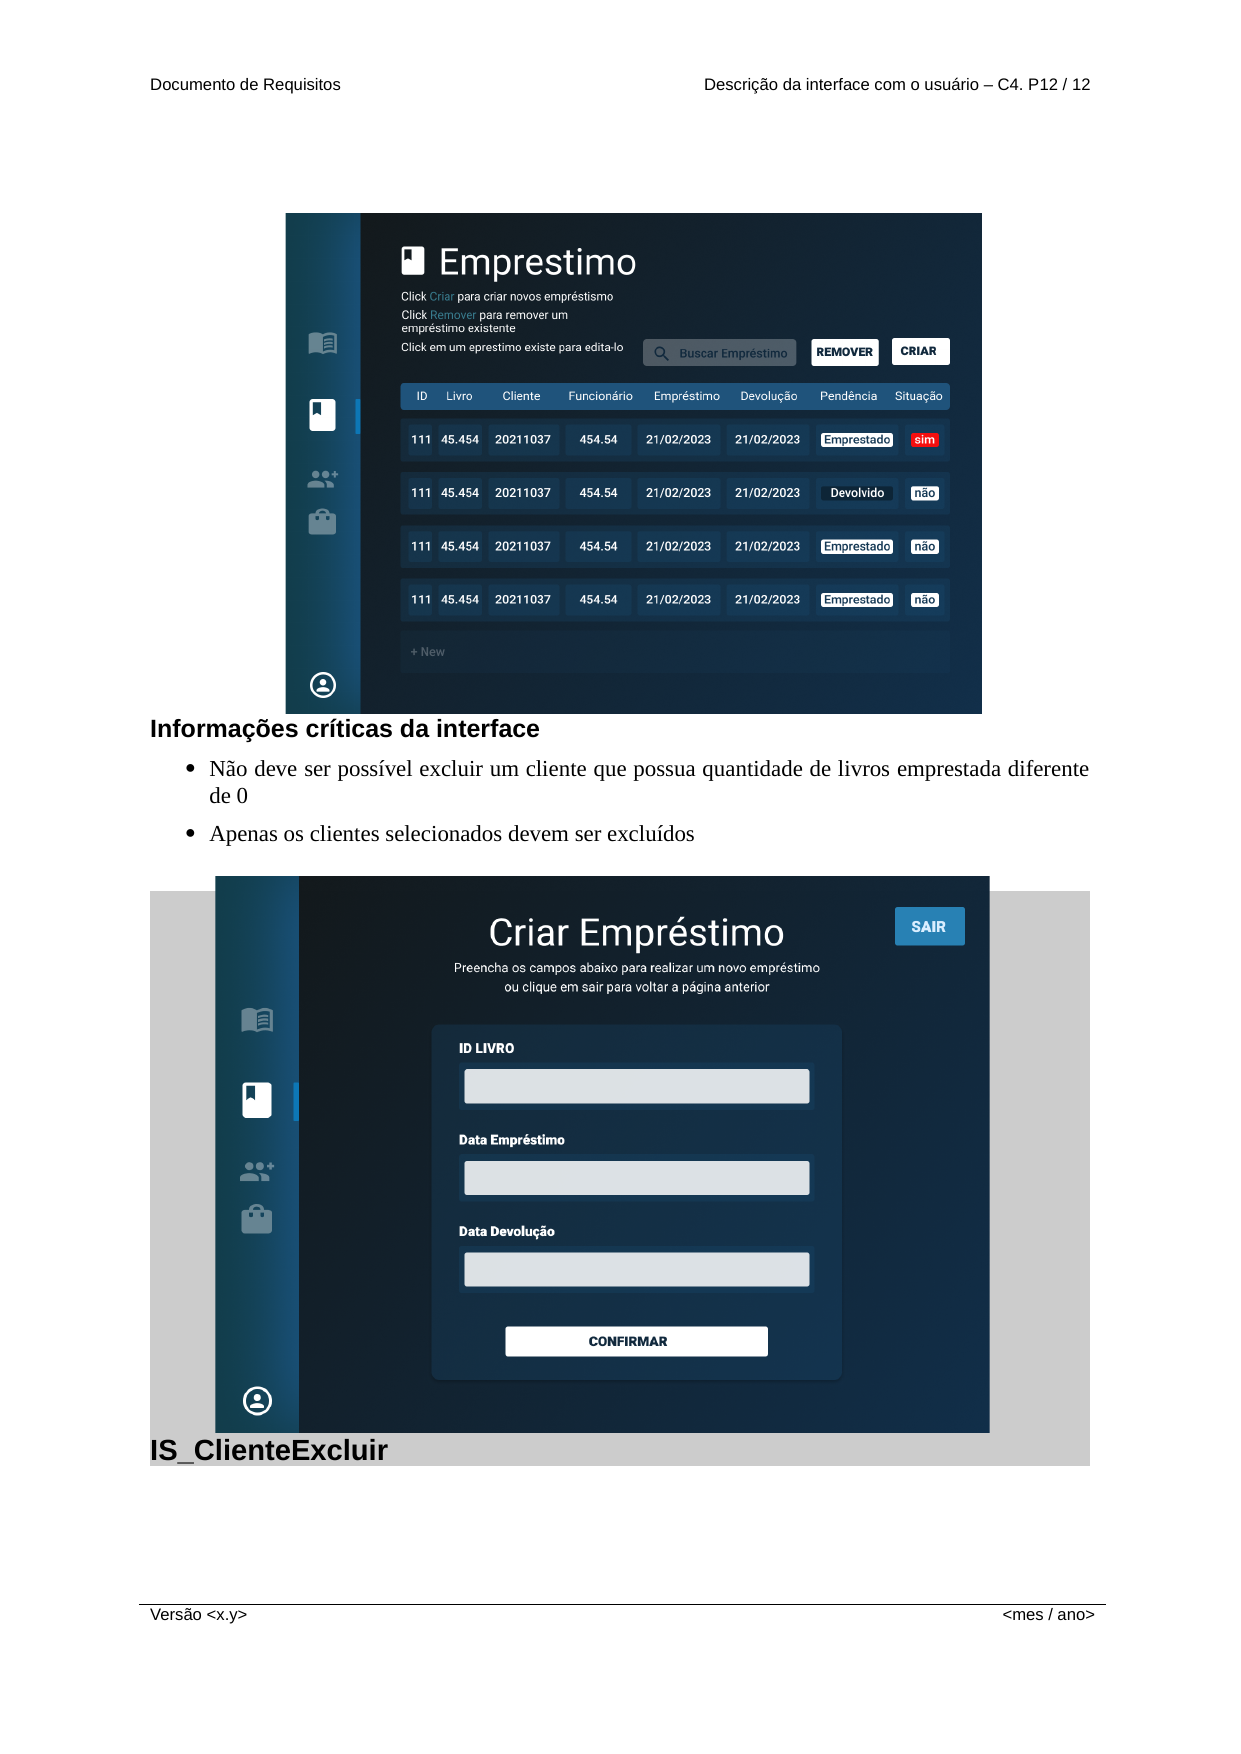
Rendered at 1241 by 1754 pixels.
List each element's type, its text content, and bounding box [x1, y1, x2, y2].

picture [285, 213, 982, 714]
subtitle Informações críticas da interface [150, 423, 1090, 743]
list Não deve ser possível excluir um cliente que possua quantidade de livros emprestada diferente de 0 [186, 755, 1090, 808]
picture [215, 876, 990, 1433]
list Apenas os clientes selecionados devem ser excluídos [186, 821, 1090, 847]
subtitle IS_ClienteExcluir [150, 891, 1090, 1466]
